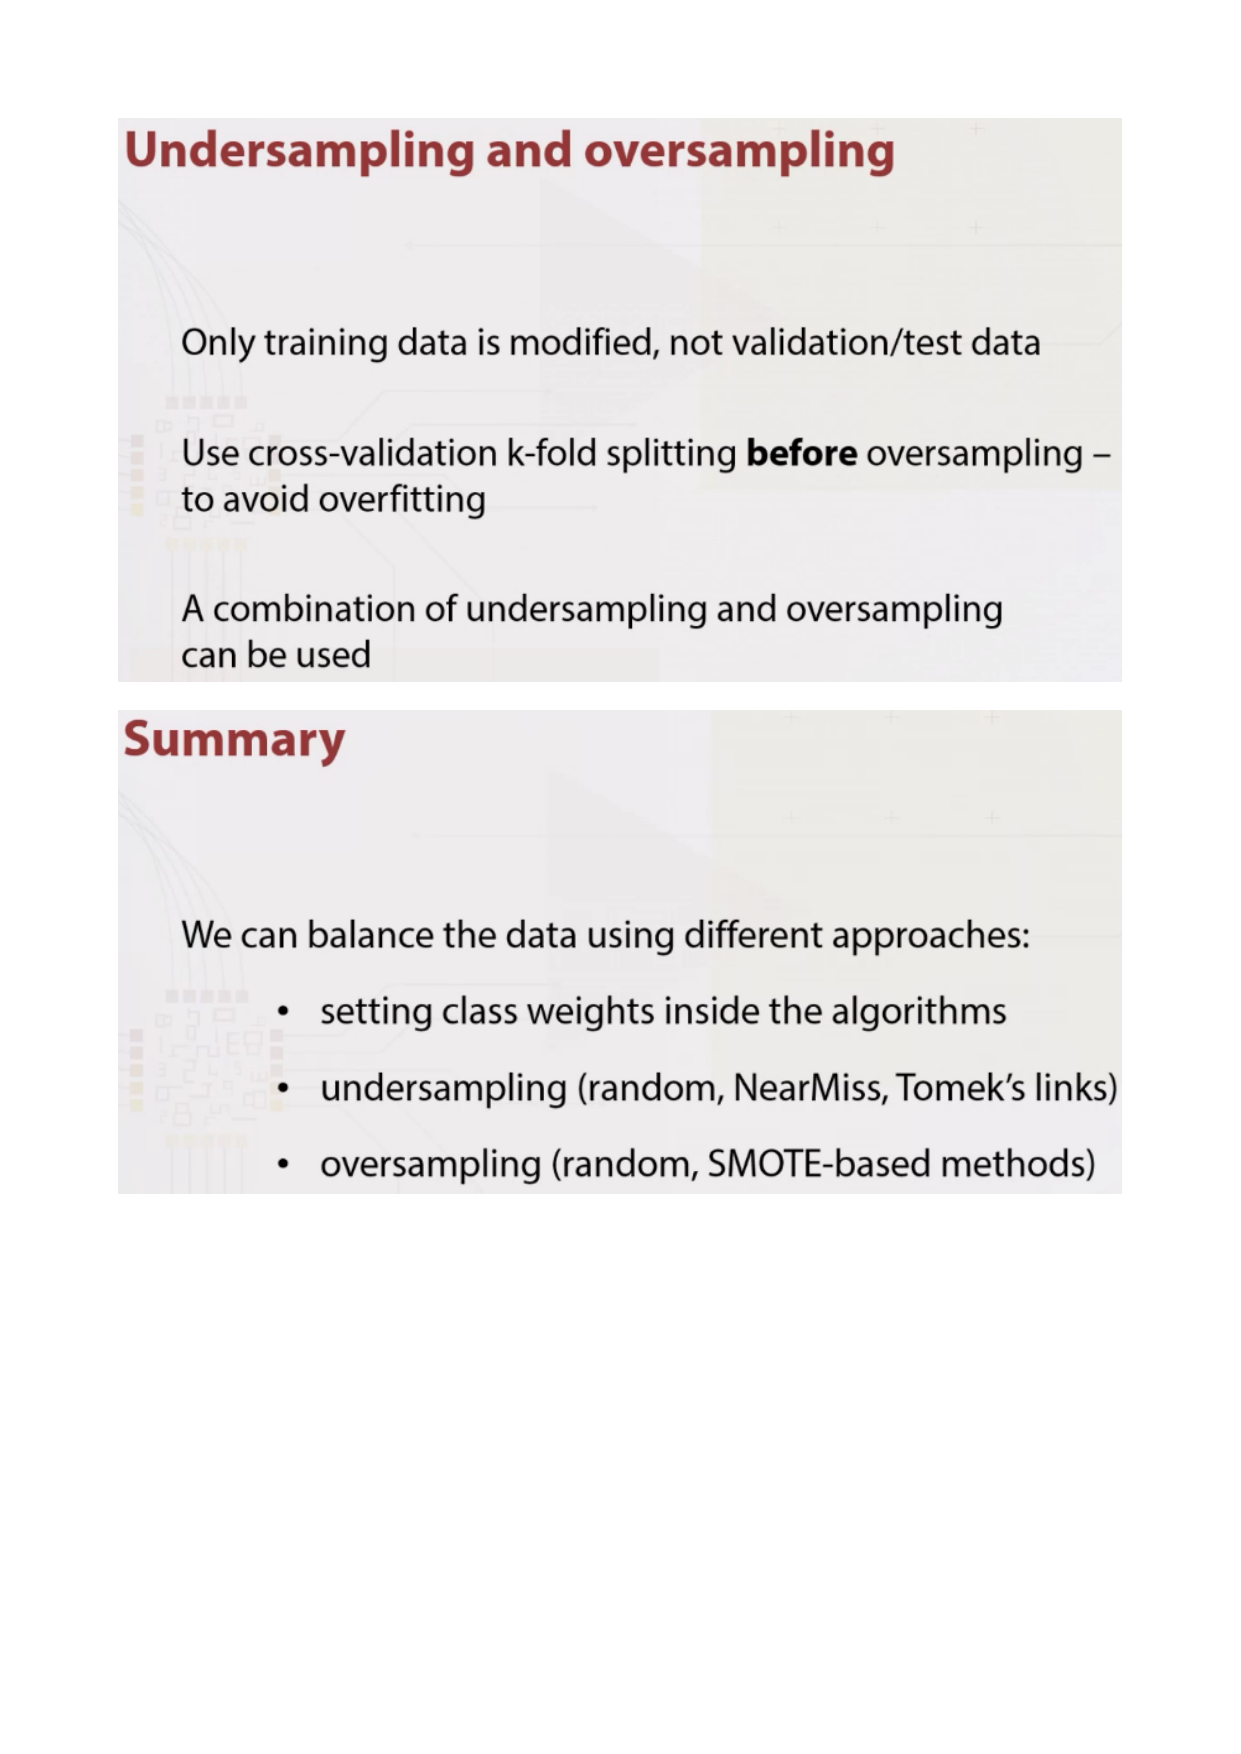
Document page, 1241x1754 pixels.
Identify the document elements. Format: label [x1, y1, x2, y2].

picture [118, 710, 1123, 1194]
picture [118, 118, 1123, 682]
